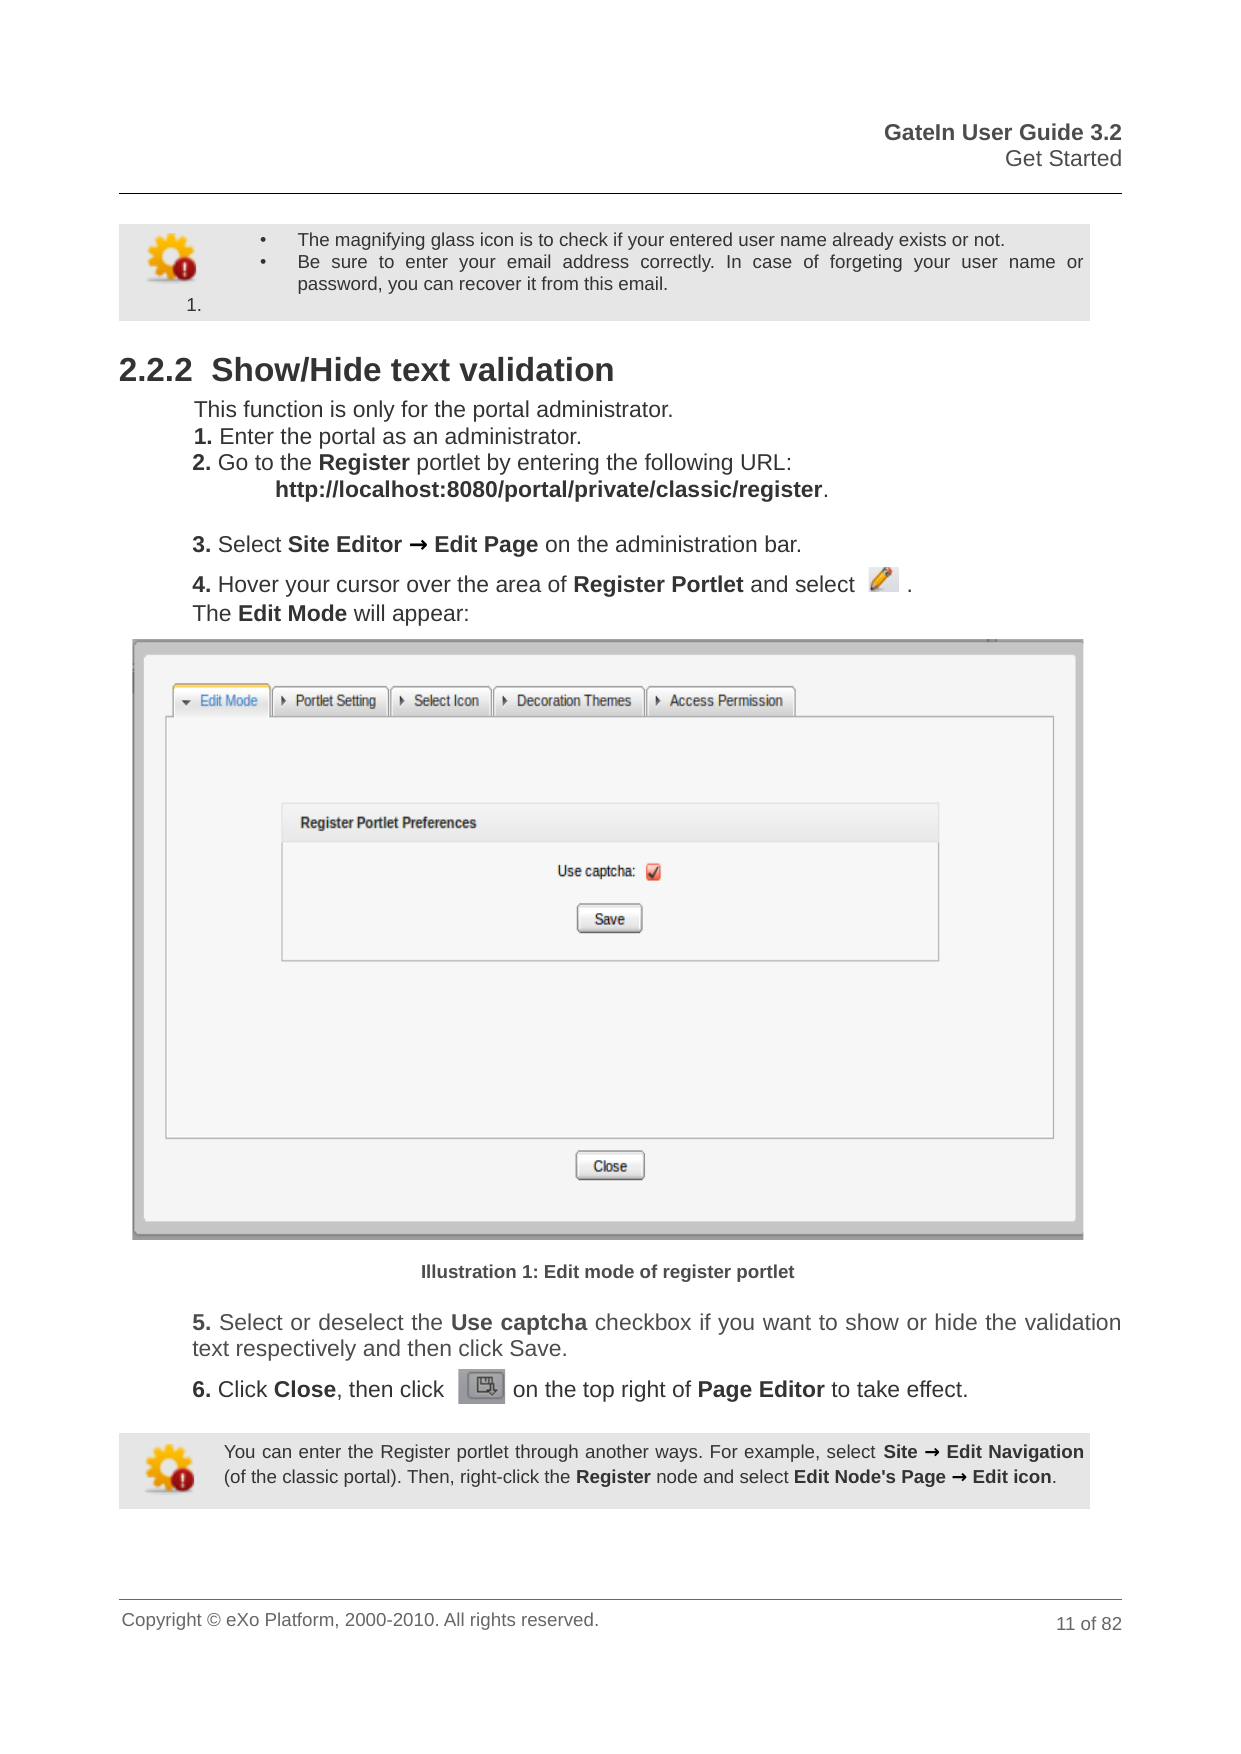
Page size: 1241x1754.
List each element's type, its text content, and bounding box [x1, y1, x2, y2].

text 3. Select Site Editor → Edit Page on the administration bar. [192, 528, 1122, 559]
table_header [119, 224, 217, 321]
text 4. Hover your cursor over the area of Register Portlet and select . [192, 559, 1122, 599]
table_header You can enter the Register portlet through another ways. For example, select Site → Edit Navigation (of the classic portal). Then, right-click the Register node and select Edit Node's Page → Edit icon. [217, 1433, 1090, 1509]
picture [868, 567, 899, 592]
table_header [119, 1433, 217, 1509]
table_header The magnifying glass icon is to check if your entered user name already exists or not. Be sure to enter your email address correctly. In case of forgeting your user name or password, you can recover it from this email. [217, 224, 1090, 321]
list 1. Enter the portal as an administrator. [156, 423, 1122, 449]
text The Edit Mode will appear: [192, 599, 1122, 626]
subtitle Show/Hide text validation [118, 351, 1122, 389]
text 6. Click Close, then click on the top right of Page Editor to take effect. [192, 1362, 1122, 1411]
text 2. Go to the Register portlet by entering the following URL: [192, 449, 1122, 476]
text 5. Select or deselect the Use captcha checkbox if you want to show or hide the validation text respectively and then click Save. [192, 1309, 1122, 1362]
text http://localhost:8080/portal/private/classic/register. [192, 476, 1122, 502]
picture [144, 1444, 195, 1495]
list This function is only for the portal administrator. [156, 396, 1122, 423]
picture [458, 1369, 506, 1404]
picture [132, 639, 1084, 1240]
text Illustration 1: Edit mode of register portlet [132, 1240, 1083, 1283]
picture [146, 233, 197, 284]
